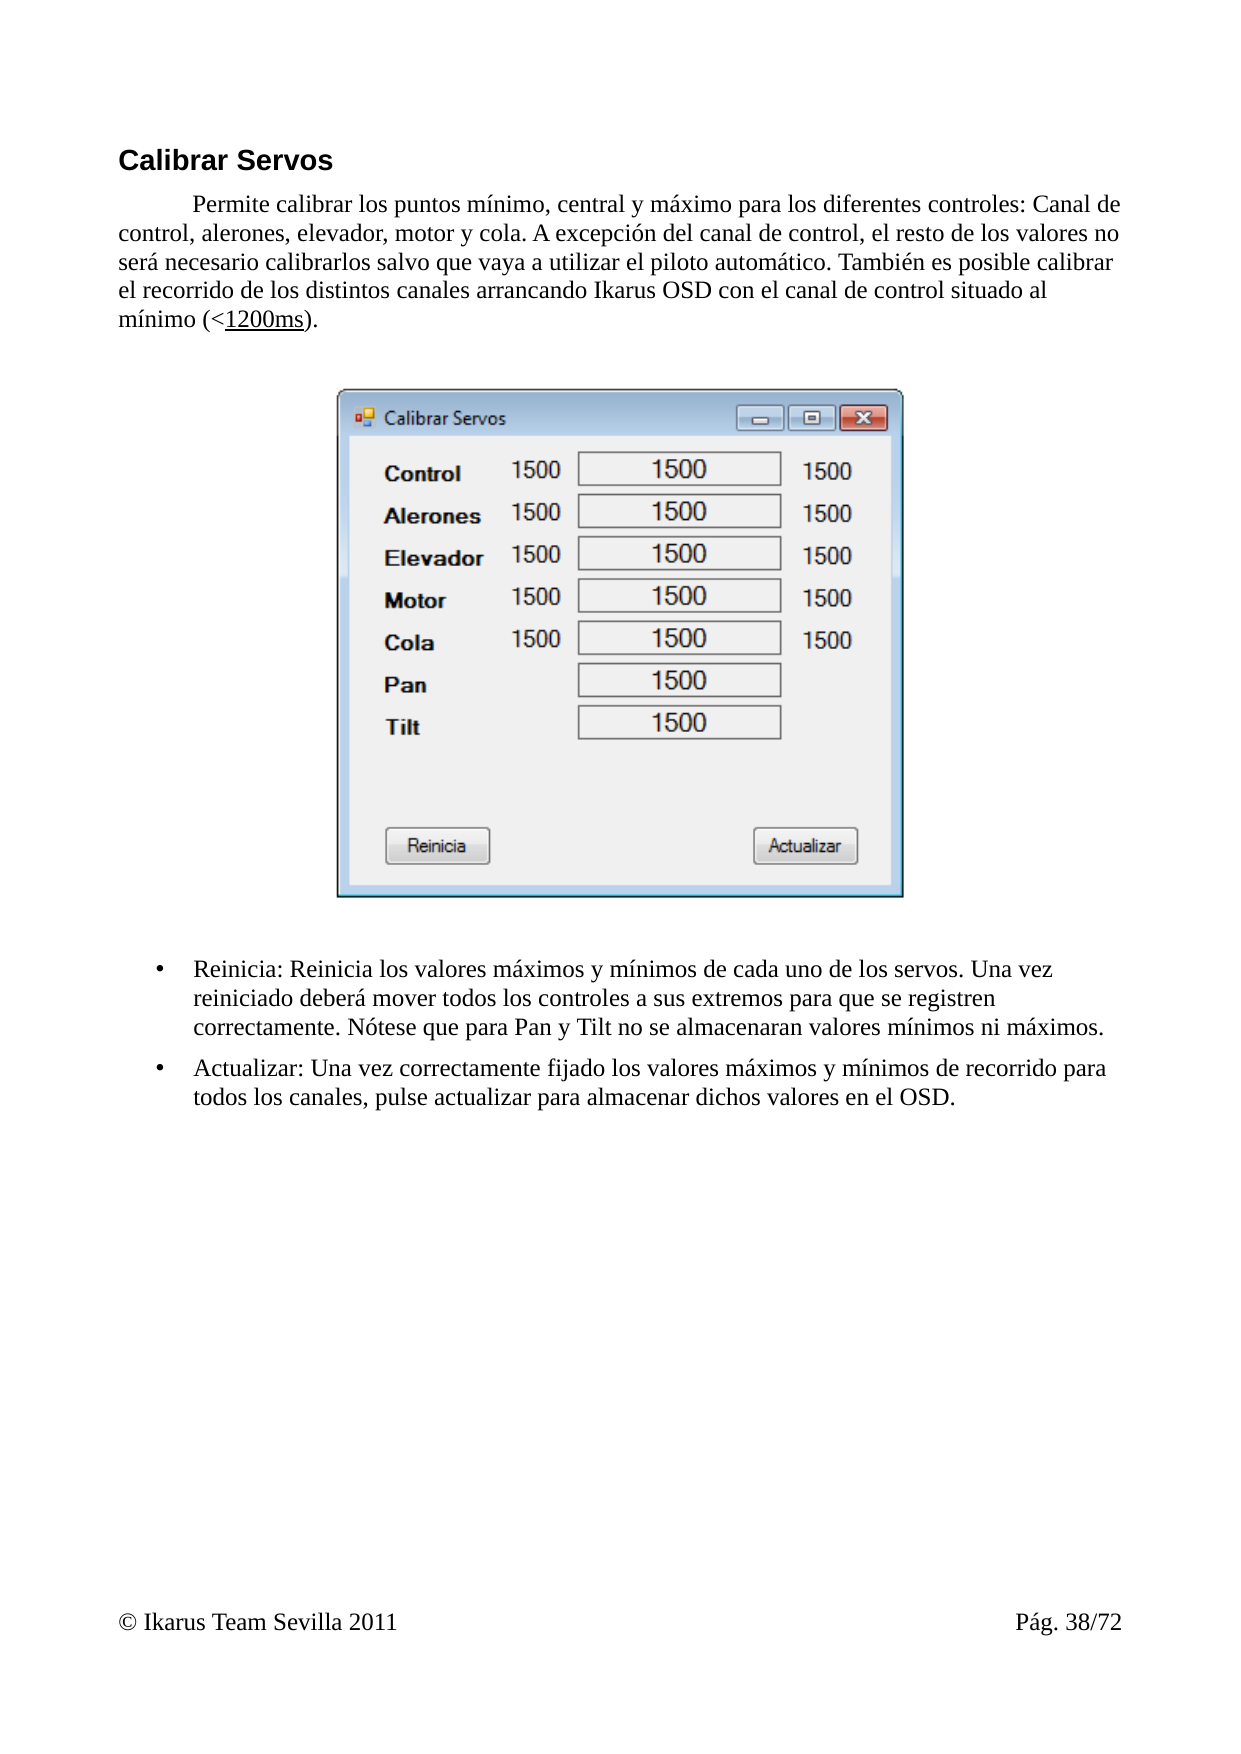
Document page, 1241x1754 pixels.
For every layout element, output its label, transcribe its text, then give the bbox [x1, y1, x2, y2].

subtitle Calibrar Servos [118, 143, 1122, 177]
picture [334, 386, 907, 901]
text Permite calibrar los puntos mínimo, central y máximo para los diferentes controles: Canal de control, alerones, elevador, motor y cola. A excepción del canal de control, el resto de los valores no será necesario calibrarlos salvo que vaya a utilizar el piloto automático. También es posible calibrar el recorrido de los distintos canales arrancando Ikarus OSD con el canal de control situado al mínimo (<1200ms). [118, 189, 1122, 333]
list Reinicia: Reinicia los valores máximos y mínimos de cada uno de los servos. Una vez reiniciado deberá mover todos los controles a sus extremos para que se registren correctamente. Nótese que para Pan y Tilt no se almacenaran valores mínimos ni máximos. [156, 954, 1122, 1041]
list Actualizar: Una vez correctamente fijado los valores máximos y mínimos de recorrido para todos los canales, pulse actualizar para almacenar dichos valores en el OSD. [156, 1053, 1122, 1111]
